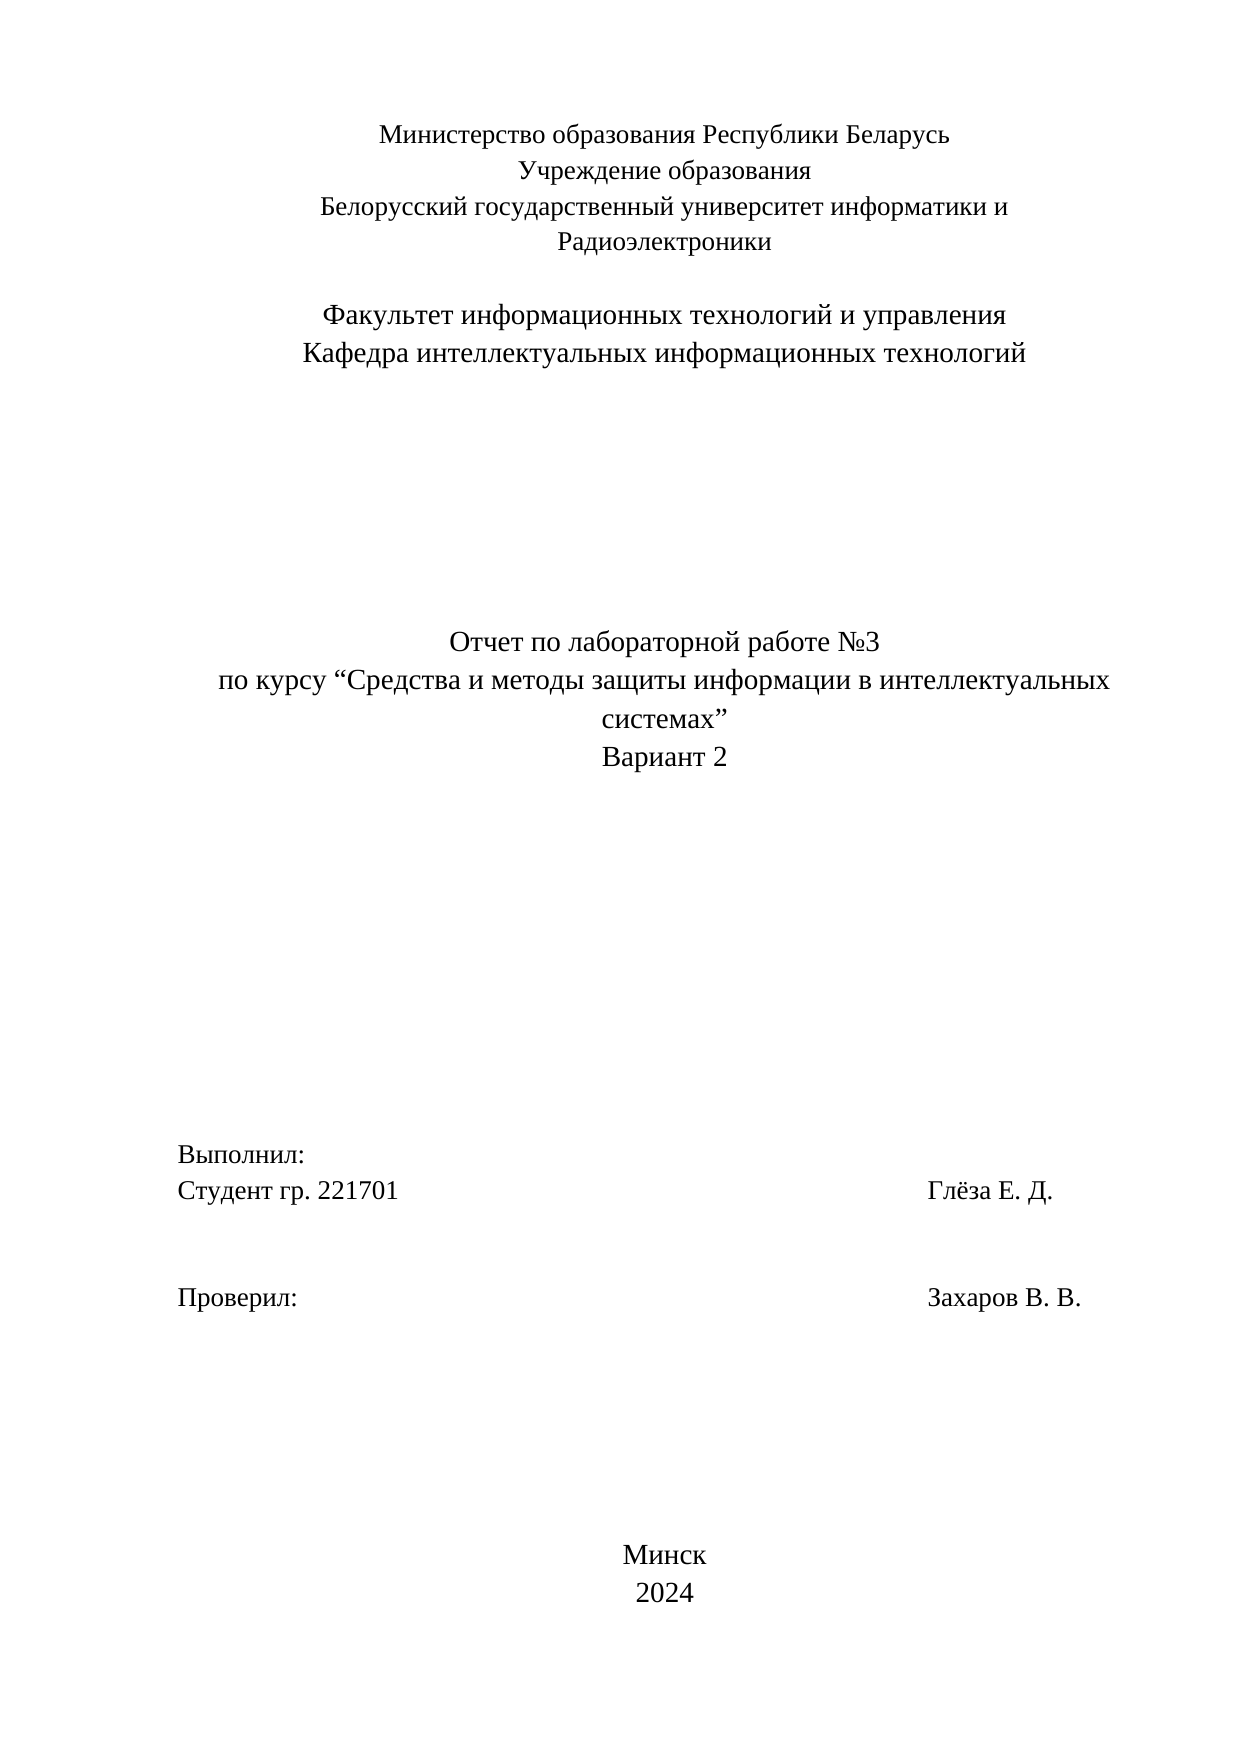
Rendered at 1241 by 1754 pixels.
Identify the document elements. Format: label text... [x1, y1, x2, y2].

text 2024 [177, 1575, 1152, 1609]
text Министерство образования Республики Беларусь [177, 118, 1152, 149]
text Выполнил: [177, 1138, 1152, 1169]
text Белорусский государственный университет информатики и [177, 189, 1152, 221]
text по курсу “Средства и методы защиты информации в интеллектуальных системах” [177, 662, 1152, 734]
text Радиоэлектроники [177, 225, 1152, 256]
text Вариант 2 [177, 739, 1152, 773]
text Проверил: Захаров В. В. [177, 1281, 1152, 1312]
text Минск [177, 1537, 1152, 1570]
text Факультет информационных технологий и управления [177, 297, 1152, 330]
text Студент гр. 221701 Глёза Е. Д. [177, 1174, 1152, 1205]
text Учреждение образования [177, 154, 1152, 185]
text Отчет по лабораторной работе №3 [177, 624, 1152, 657]
text Кафедра интеллектуальных информационных технологий [177, 335, 1152, 369]
